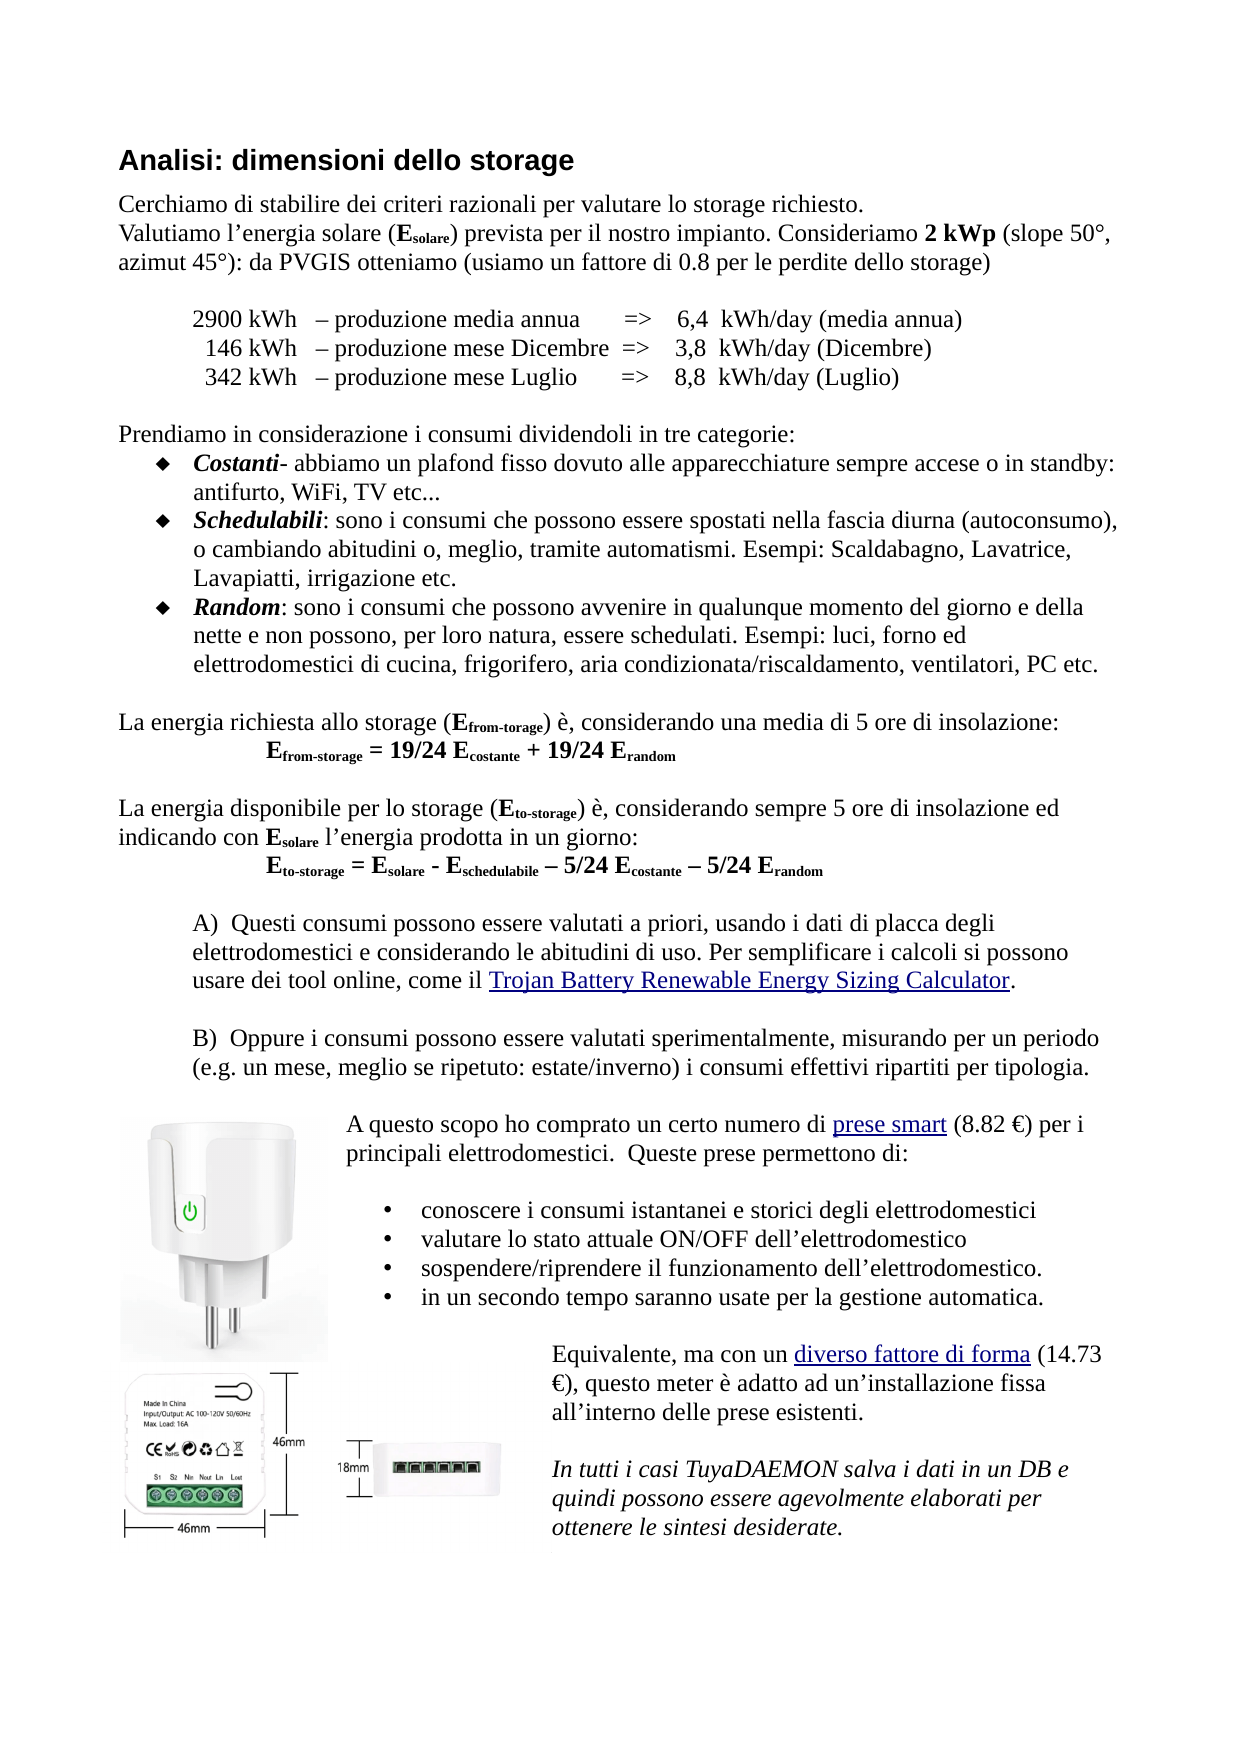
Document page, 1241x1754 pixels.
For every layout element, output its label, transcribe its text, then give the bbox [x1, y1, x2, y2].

subtitle Analisi: dimensioni dello storage [118, 143, 1122, 177]
text Eto-storage = Esolare - Eschedulabile – 5/24 Ecostante – 5/24 Erandom [118, 850, 1122, 879]
picture [101, 1117, 552, 1553]
text 2900 kWh – produzione media annua => 6,4 kWh/day (media annua) [118, 304, 1122, 333]
text Prendiamo in considerazione i consumi dividendoli in tre categorie: [118, 419, 1122, 448]
list conoscere i consumi istantanei e storici degli elettrodomestici [328, 1195, 1122, 1224]
list Random: sono i consumi che possono avvenire in qualunque momento del giorno e della nette e non possono, per loro natura, essere schedulati. Esempi: luci, forno ed elettrodomestici di cucina, frigorifero, aria condizionata/riscaldamento, ventilatori, PC etc. [156, 592, 1122, 678]
list in un secondo tempo saranno usate per la gestione automatica. [328, 1282, 1122, 1310]
text La energia disponibile per lo storage (Eto-storage) è, considerando sempre 5 ore di insolazione ed indicando con Esolare l’energia prodotta in un giorno: [118, 793, 1122, 850]
text La energia richiesta allo storage (Efrom-torage) è, considerando una media di 5 ore di insolazione: [118, 707, 1122, 735]
list sospendere/riprendere il funzionamento dell’elettrodomestico. [328, 1253, 1122, 1282]
list valutare lo stato attuale ON/OFF dell’elettrodomestico [328, 1224, 1122, 1253]
list Schedulabili: sono i consumi che possono essere spostati nella fascia diurna (autoconsumo), o cambiando abitudini o, meglio, tramite automatismi. Esempi: Scaldabagno, Lavatrice, Lavapiatti, irrigazione etc. [156, 505, 1122, 592]
text A) Questi consumi possono essere valutati a priori, usando i dati di placca degli elettrodomestici e considerando le abitudini di uso. Per semplificare i calcoli si possono usare dei tool online, come il Trojan Battery Renewable Energy Sizing Calculator. [192, 908, 1122, 994]
text In tutti i casi TuyaDAEMON salva i dati in un DB e quindi possono essere agevolmente elaborati per ottenere le sintesi desiderate. [552, 1454, 1122, 1540]
text Equivalente, ma con un diverso fattore di forma (14.73 €), questo meter è adatto ad un’installazione fissa all’interno delle prese esistenti. [328, 1339, 1122, 1425]
text B) Oppure i consumi possono essere valutati sperimentalmente, misurando per un periodo (e.g. un mese, meglio se ripetuto: estate/inverno) i consumi effettivi ripartiti per tipologia. [192, 1023, 1122, 1080]
text Valutiamo l’energia solare (Esolare) prevista per il nostro impianto. Consideriamo 2 kWp (slope 50°, azimut 45°): da PVGIS otteniamo (usiamo un fattore di 0.8 per le perdite dello storage) [118, 218, 1122, 275]
text A questo scopo ho comprato un certo numero di prese smart (8.82 €) per i principali elettrodomestici. Queste prese permettono di: [118, 1109, 1122, 1167]
list Costanti- abbiamo un plafond fisso dovuto alle apparecchiature sempre accese o in standby: antifurto, WiFi, TV etc... [156, 448, 1122, 505]
text 342 kWh – produzione mese Luglio => 8,8 kWh/day (Luglio) [118, 362, 1122, 390]
text Cerchiamo di stabilire dei criteri razionali per valutare lo storage richiesto. [118, 189, 1122, 218]
text Efrom-storage = 19/24 Ecostante + 19/24 Erandom [118, 735, 1122, 764]
text 146 kWh – produzione mese Dicembre => 3,8 kWh/day (Dicembre) [118, 333, 1122, 362]
